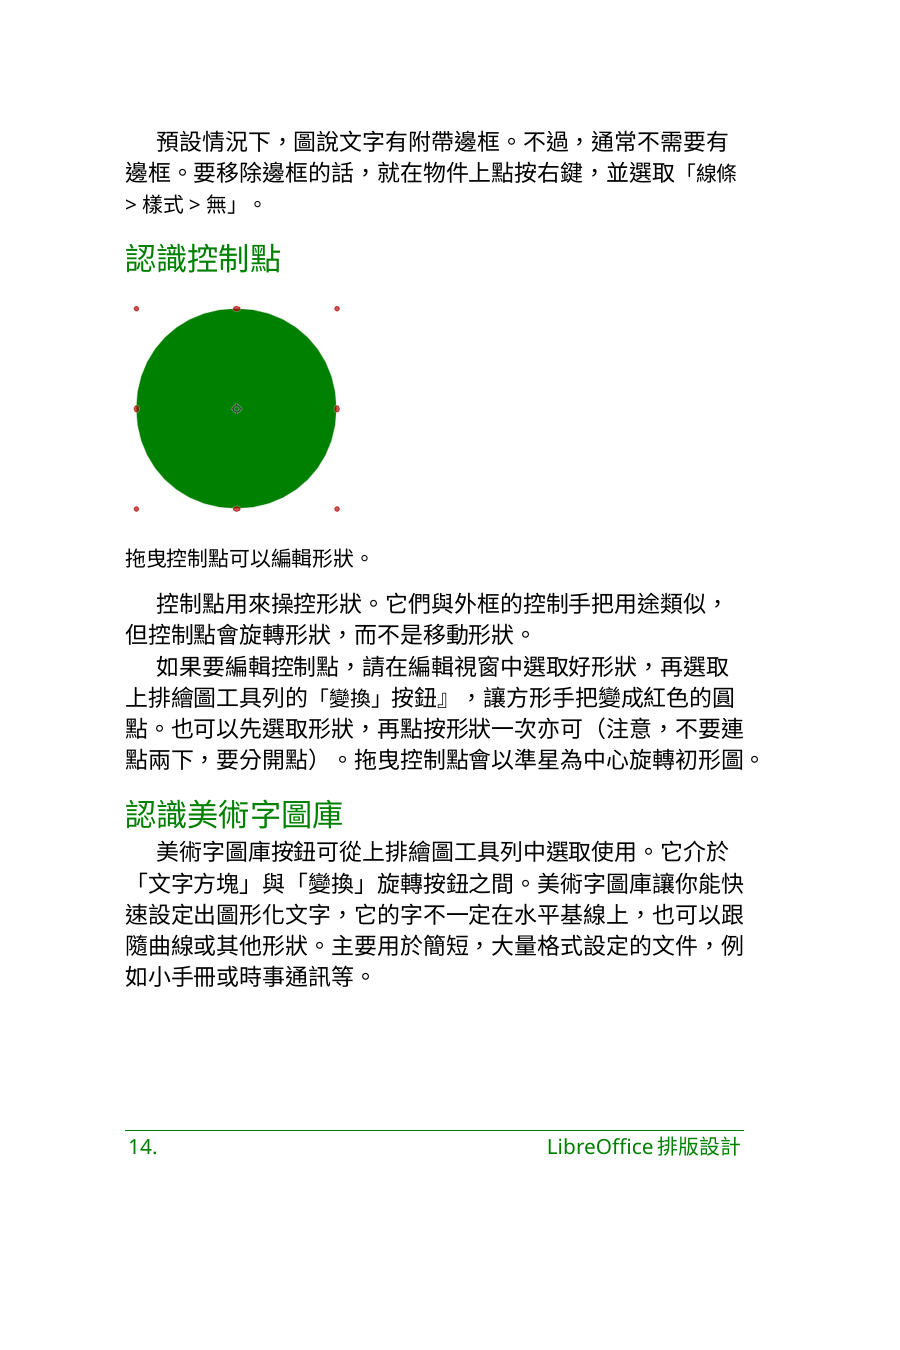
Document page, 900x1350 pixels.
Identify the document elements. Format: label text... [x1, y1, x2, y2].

table_cell 拖曳控制點可以編輯形狀。 [125, 537, 744, 572]
picture [125, 295, 350, 535]
subtitle 認識美術字圖庫 [125, 791, 744, 836]
table_header [125, 295, 744, 537]
text 如果要編輯控制點，請在編輯視窗中選取好形狀，再選取上排繪圖工具列的「變換」按鈕』，讓方形手把變成紅色的圓點。也可以先選取形狀，再點按形狀一次亦可（注意，不要連點兩下，要分開點）。拖曳控制點會以準星為中心旋轉初形圖。 [125, 650, 744, 775]
text 預設情況下，圖說文字有附帶邊框。不過，通常不需要有邊框。要移除邊框的話，就在物件上點按右鍵，並選取「線條 > 樣式 > 無」。 [125, 125, 744, 219]
text 控制點用來操控形狀。它們與外框的控制手把用途類似，但控制點會旋轉形狀，而不是移動形狀。 [125, 587, 744, 650]
text 美術字圖庫按鈕可從上排繪圖工具列中選取使用。它介於「文字方塊」與「變換」旋轉按鈕之間。美術字圖庫讓你能快速設定出圖形化文字，它的字不一定在水平基線上，也可以跟隨曲線或其他形狀。主要用於簡短，大量格式設定的文件，例如小手冊或時事通訊等。 [125, 836, 744, 992]
subtitle 認識控制點 [125, 234, 744, 279]
